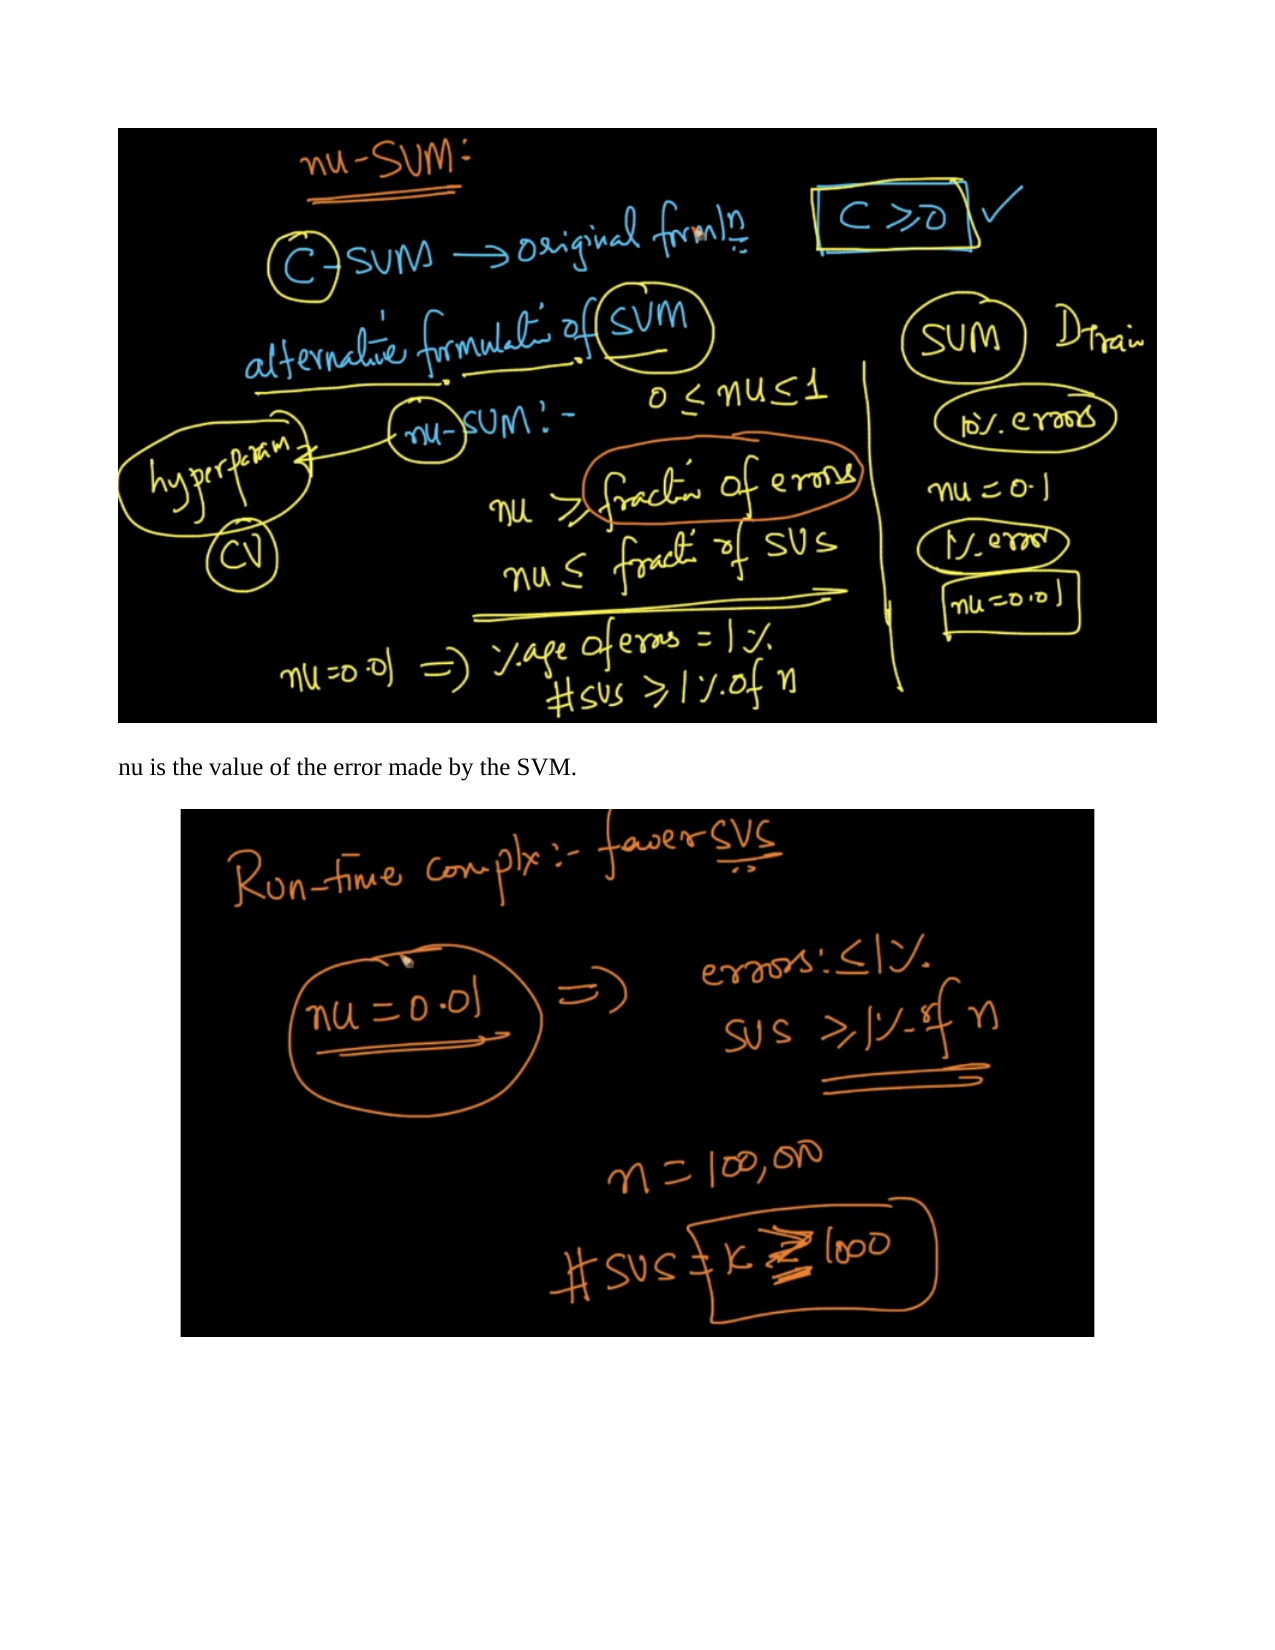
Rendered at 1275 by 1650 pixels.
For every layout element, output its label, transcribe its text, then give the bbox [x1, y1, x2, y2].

picture [180, 809, 1095, 1337]
text nu is the value of the error made by the SVM. [118, 752, 1157, 781]
picture [118, 128, 1157, 723]
